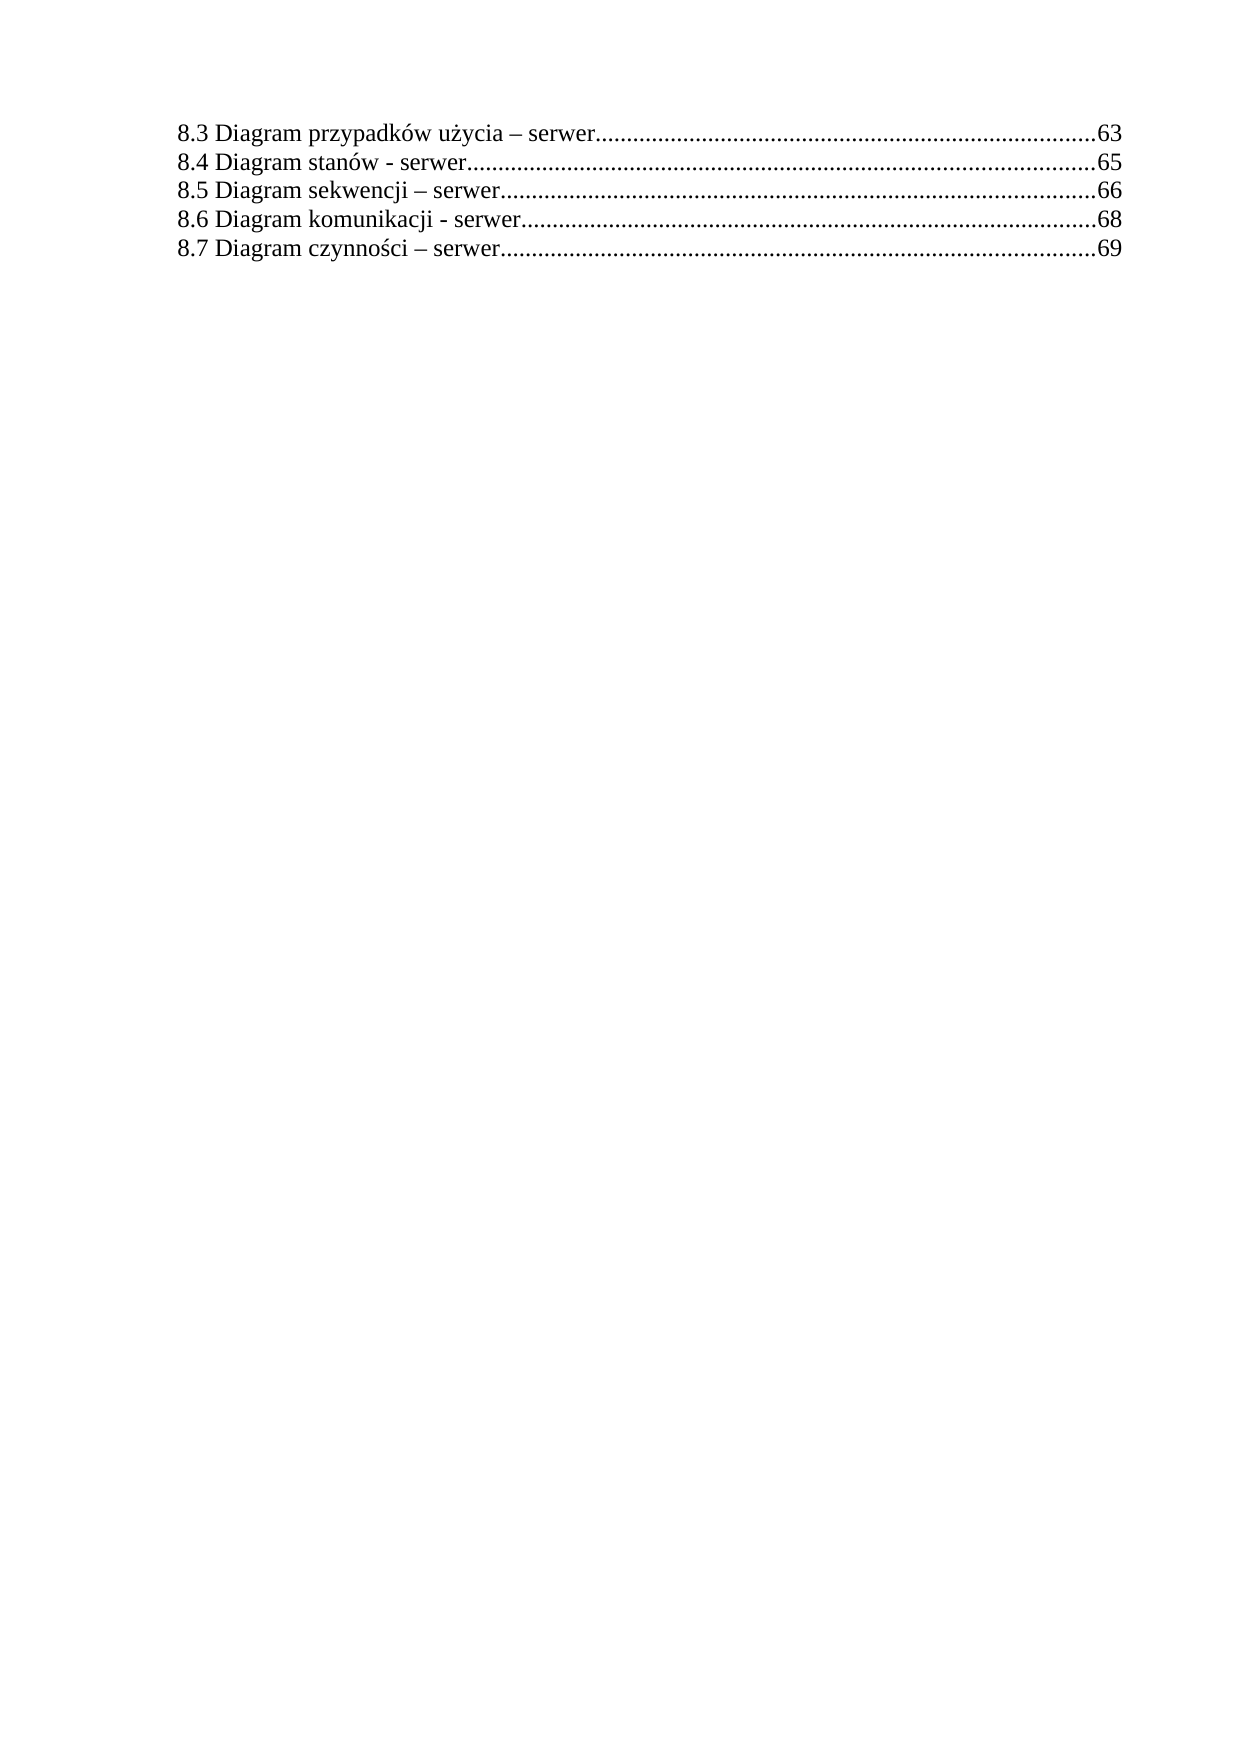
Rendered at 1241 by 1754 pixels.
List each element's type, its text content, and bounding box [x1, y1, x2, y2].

text 8.7 Diagram czynności – serwer 69 [177, 233, 1122, 262]
text 8.4 Diagram stanów - serwer 65 [177, 147, 1122, 176]
text 8.3 Diagram przypadków użycia – serwer 63 [177, 118, 1122, 147]
text 8.5 Diagram sekwencji – serwer 66 [177, 176, 1122, 204]
text 8.6 Diagram komunikacji - serwer 68 [177, 204, 1122, 233]
